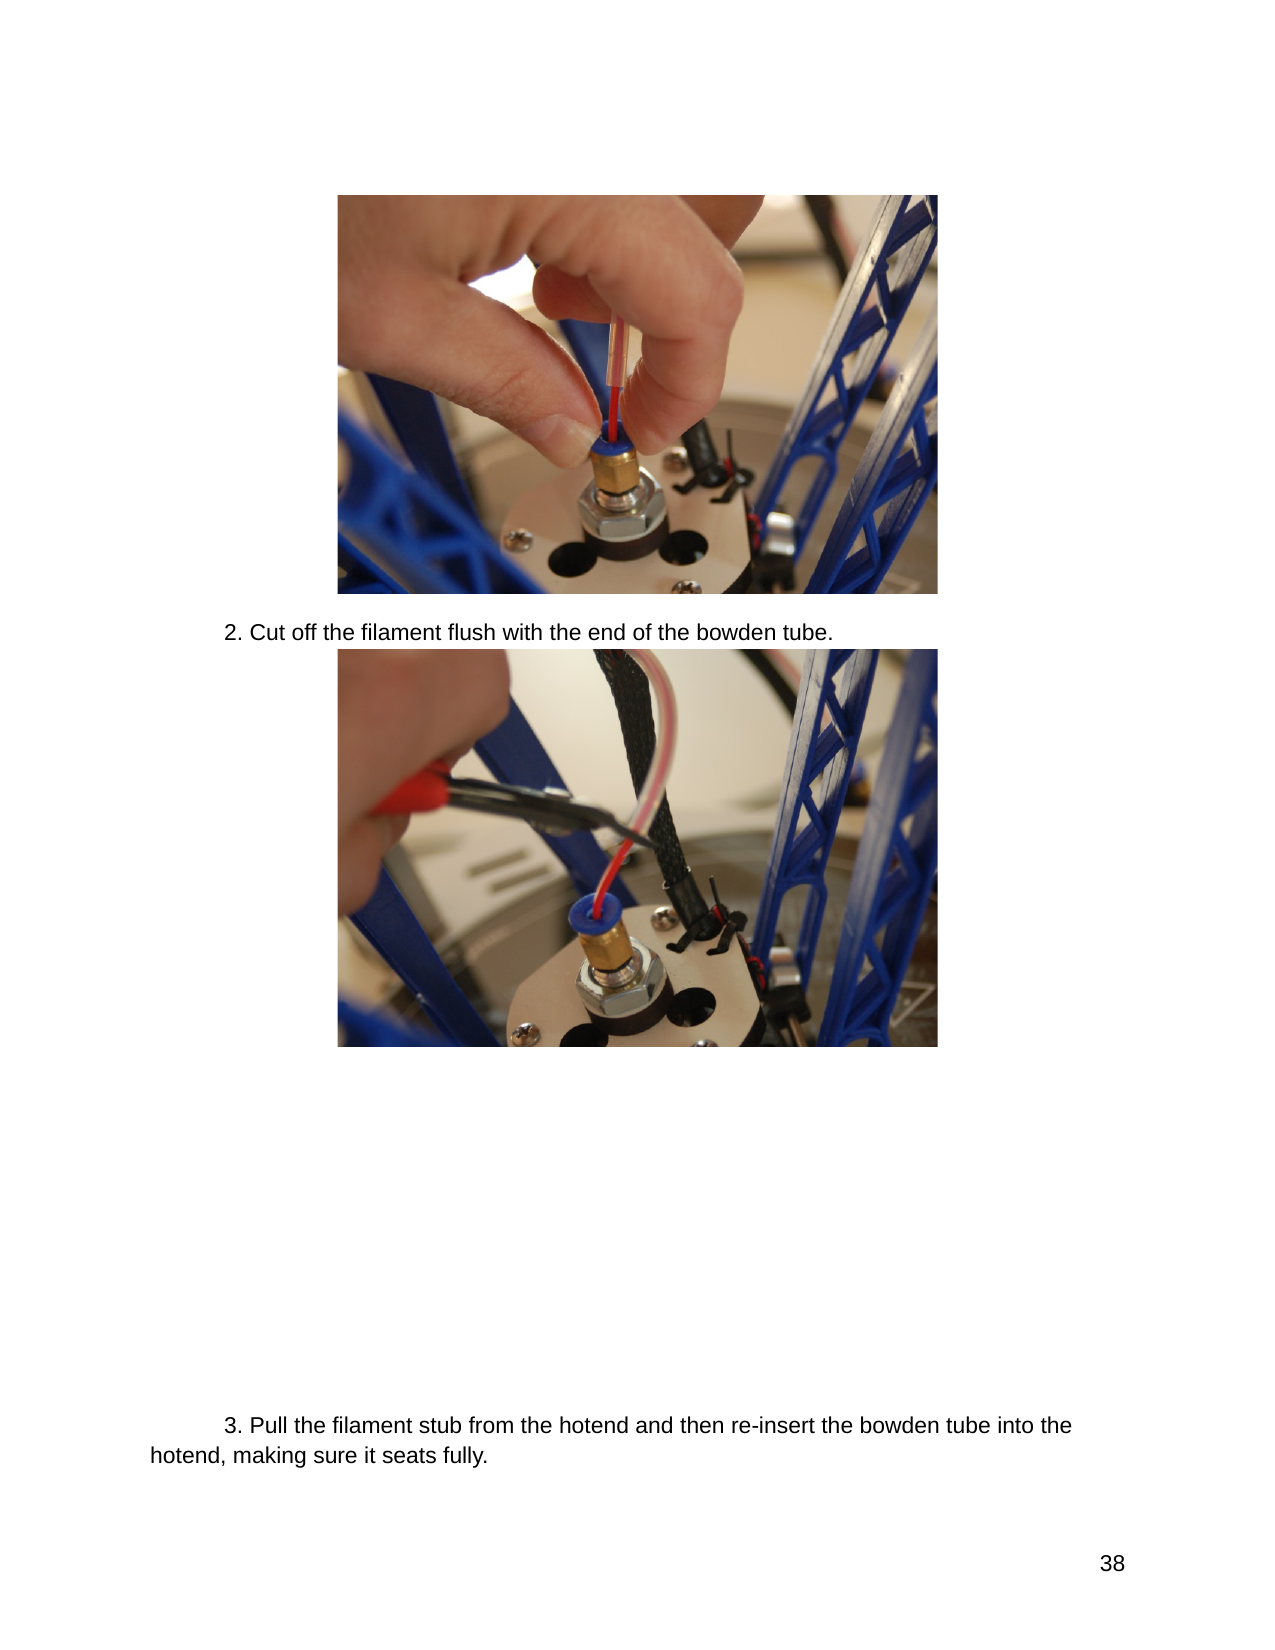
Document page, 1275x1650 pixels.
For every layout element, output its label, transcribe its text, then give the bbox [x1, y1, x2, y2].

picture [337, 649, 938, 1047]
text 3. Pull the filament stub from the hotend and then re-insert the bowden tube into the hotend, making sure it seats fully. [150, 1413, 1125, 1468]
text 2. Cut off the filament flush with the end of the bowden tube. [150, 620, 1125, 646]
picture [337, 195, 938, 594]
